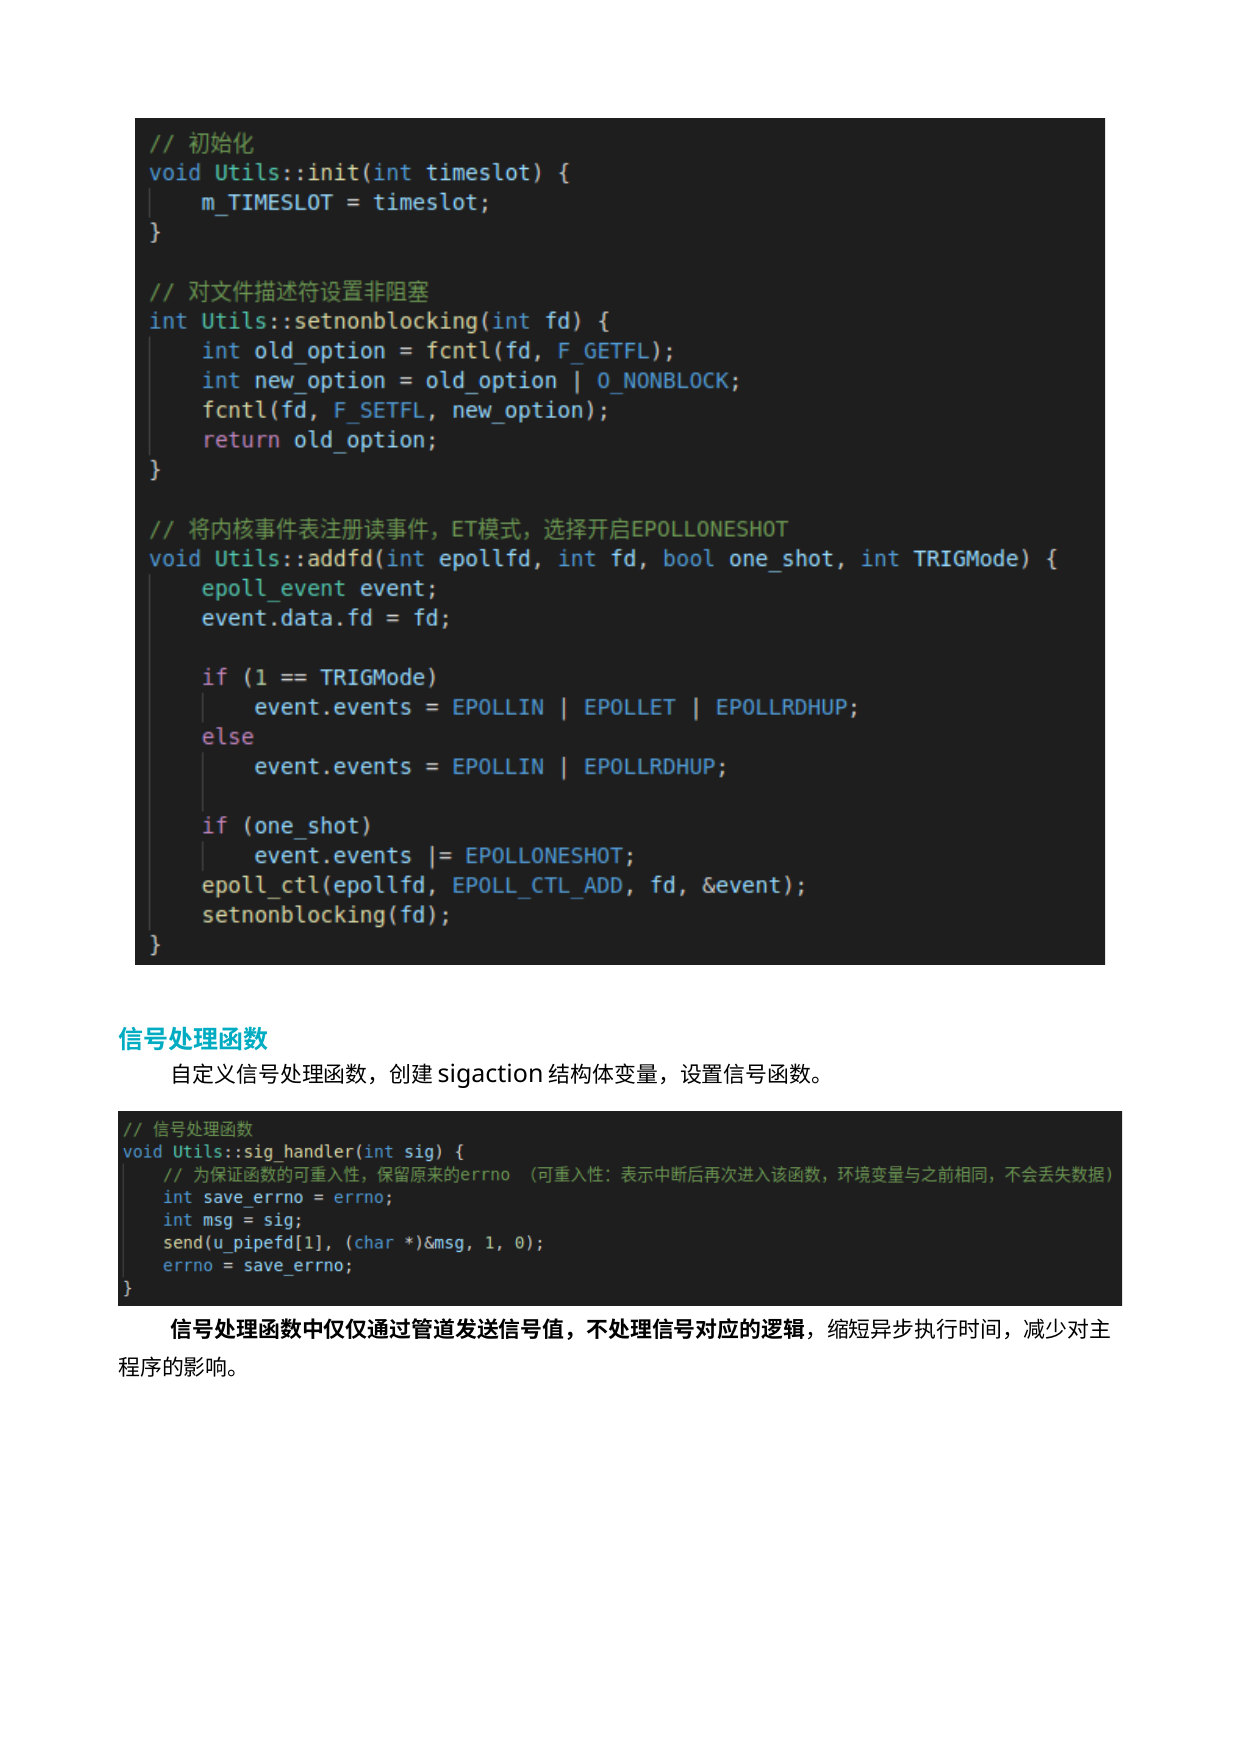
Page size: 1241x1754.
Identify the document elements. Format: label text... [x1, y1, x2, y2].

picture [135, 118, 1106, 965]
picture [118, 1111, 1123, 1306]
subtitle 信号处理函数 [118, 1020, 1122, 1056]
text 自定义信号处理函数，创建sigaction结构体变量，设置信号函数。 [118, 1056, 1122, 1090]
text 信号处理函数中仅仅通过管道发送信号值，不处理信号对应的逻辑，缩短异步执行时间，减少对主程序的影响。 [118, 1306, 1122, 1381]
